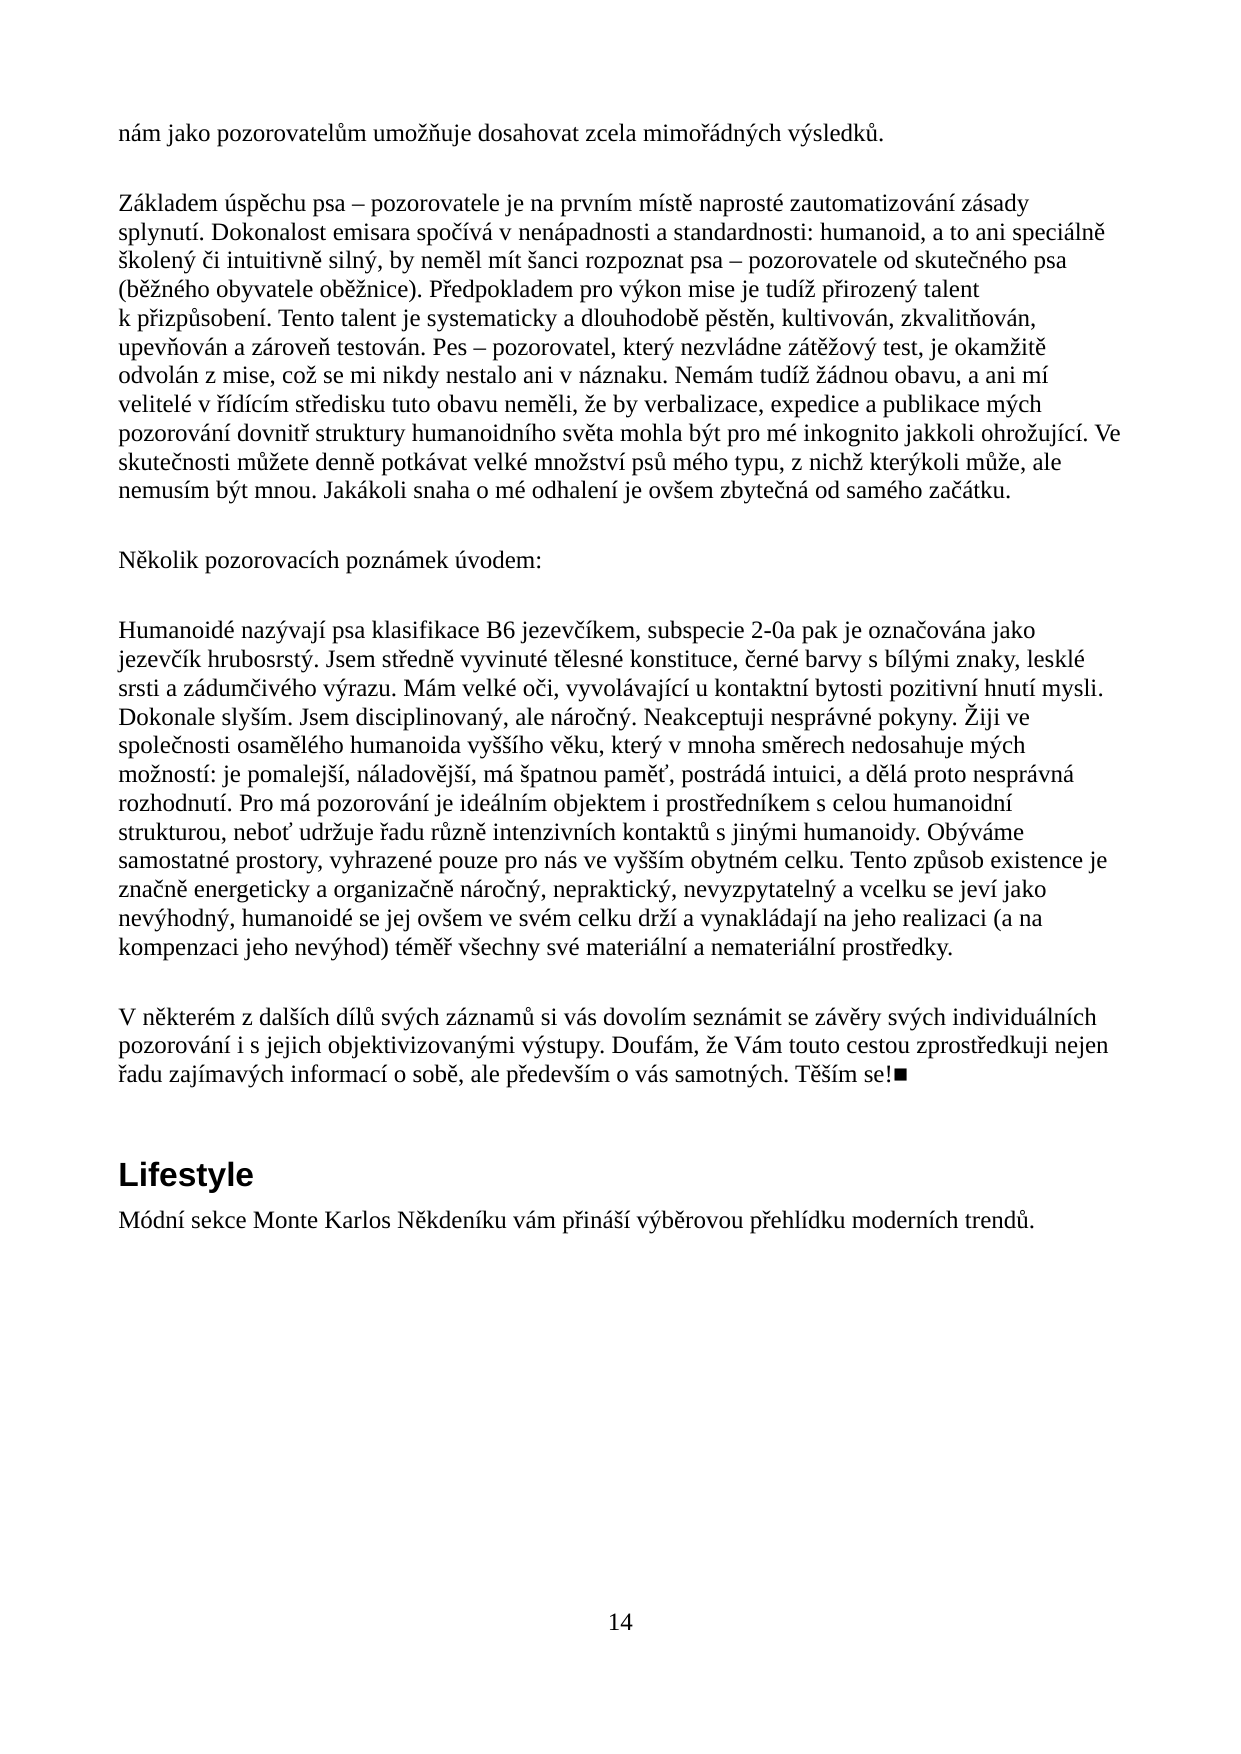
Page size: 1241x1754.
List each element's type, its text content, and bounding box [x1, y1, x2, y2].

text V některém z dalších dílů svých záznamů si vás dovolím seznámit se závěry svých individuálních pozorování i s jejich objektivizovanými výstupy. Doufám, že Vám touto cestou zprostředkuji nejen řadu zajímavých informací o sobě, ale především o vás samotných. Těším se!■ [118, 1002, 1122, 1117]
subtitle Lifestyle [118, 1154, 1122, 1193]
text Humanoidé nazývají psa klasifikace B6 jezevčíkem, subspecie 2-0a pak je označována jako jezevčík hrubosrstý. Jsem středně vyvinuté tělesné konstituce, černé barvy s bílými znaky, lesklé srsti a zádumčivého výrazu. Mám velké oči, vyvolávající u kontaktní bytosti pozitivní hnutí mysli. Dokonale slyším. Jsem disciplinovaný, ale náročný. Neakceptuji nesprávné pokyny. Žiji ve společnosti osamělého humanoida vyššího věku, který v mnoha směrech nedosahuje mých možností: je pomalejší, náladovější, má špatnou paměť, postrádá intuici, a dělá proto nesprávná rozhodnutí. Pro má pozorování je ideálním objektem i prostředníkem s celou humanoidní strukturou, neboť udržuje řadu různě intenzivních kontaktů s jinými humanoidy. Obýváme samostatné prostory, vyhrazené pouze pro nás ve vyšším obytném celku. Tento způsob existence je značně energeticky a organizačně náročný, nepraktický, nevyzpytatelný a vcelku se jeví jako nevýhodný, humanoidé se jej ovšem ve svém celku drží a vynakládají na jeho realizaci (a na kompenzaci jeho nevýhod) téměř všechny své materiální a nemateriální prostředky. [118, 616, 1122, 989]
text nám jako pozorovatelům umožňuje dosahovat zcela mimořádných výsledků. [118, 118, 1122, 176]
text Módní sekce Monte Karlos Někdeníku vám přináší výběrovou přehlídku moderních trendů. [118, 1206, 1122, 1263]
text Několik pozorovacích poznámek úvodem: [118, 546, 1122, 603]
text Základem úspěchu psa – pozorovatele je na prvním místě naprosté zautomatizování zásady splynutí. Dokonalost emisara spočívá v nenápadnosti a standardnosti: humanoid, a to ani speciálně školený či intuitivně silný, by neměl mít šanci rozpoznat psa – pozorovatele od skutečného psa (běžného obyvatele oběžnice). Předpokladem pro výkon mise je tudíž přirozený talent k přizpůsobení. Tento talent je systematicky a dlouhodobě pěstěn, kultivován, zkvalitňován, upevňován a zároveň testován. Pes – pozorovatel, který nezvládne zátěžový test, je okamžitě odvolán z mise, což se mi nikdy nestalo ani v náznaku. Nemám tudíž žádnou obavu, a ani mí velitelé v řídícím středisku tuto obavu neměli, že by verbalizace, expedice a publikace mých pozorování dovnitř struktury humanoidního světa mohla být pro mé inkognito jakkoli ohrožující. Ve skutečnosti můžete denně potkávat velké množství psů mého typu, z nichž kterýkoli může, ale nemusím být mnou. Jakákoli snaha o mé odhalení je ovšem zbytečná od samého začátku. [118, 188, 1122, 533]
